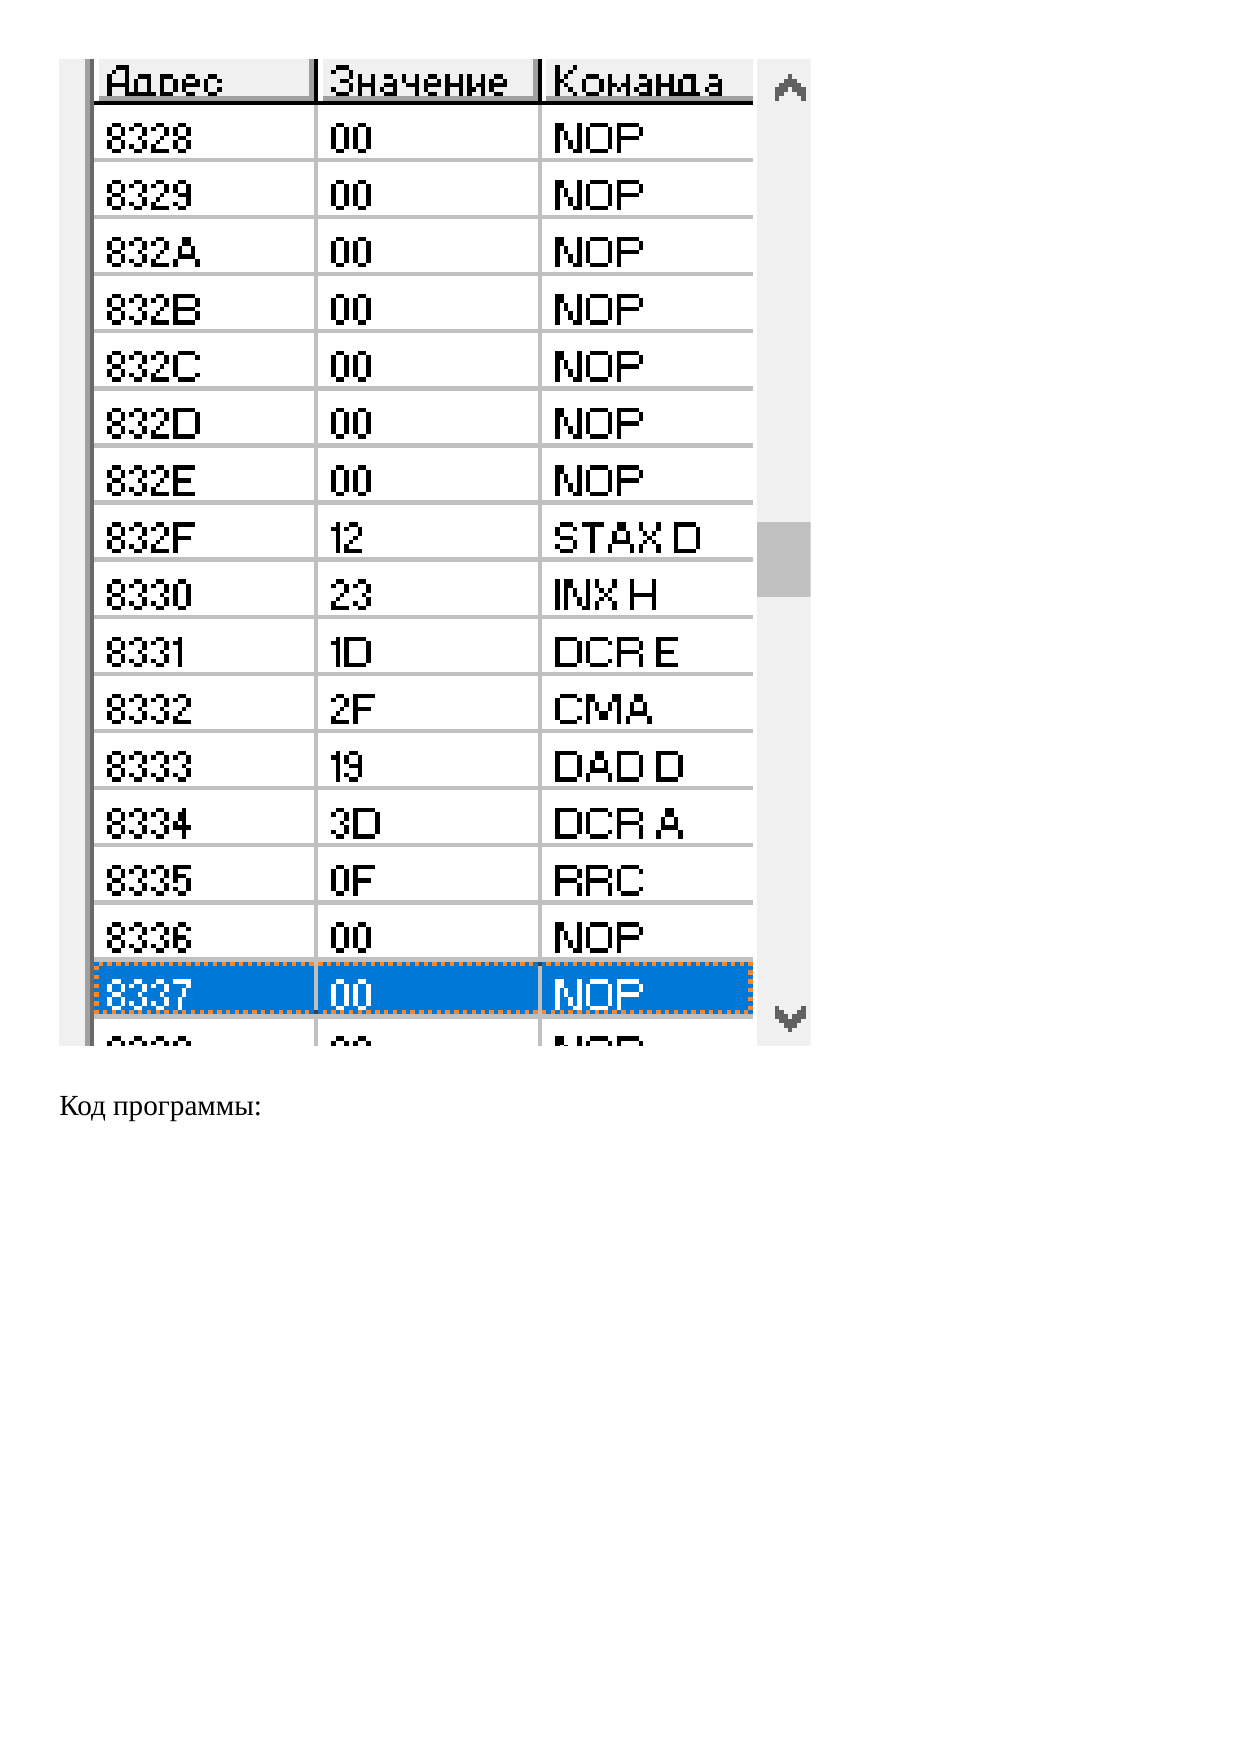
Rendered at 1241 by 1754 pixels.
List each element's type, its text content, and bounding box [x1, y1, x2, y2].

text Код программы: [59, 1088, 1181, 1122]
picture [615, 59, 811, 988]
